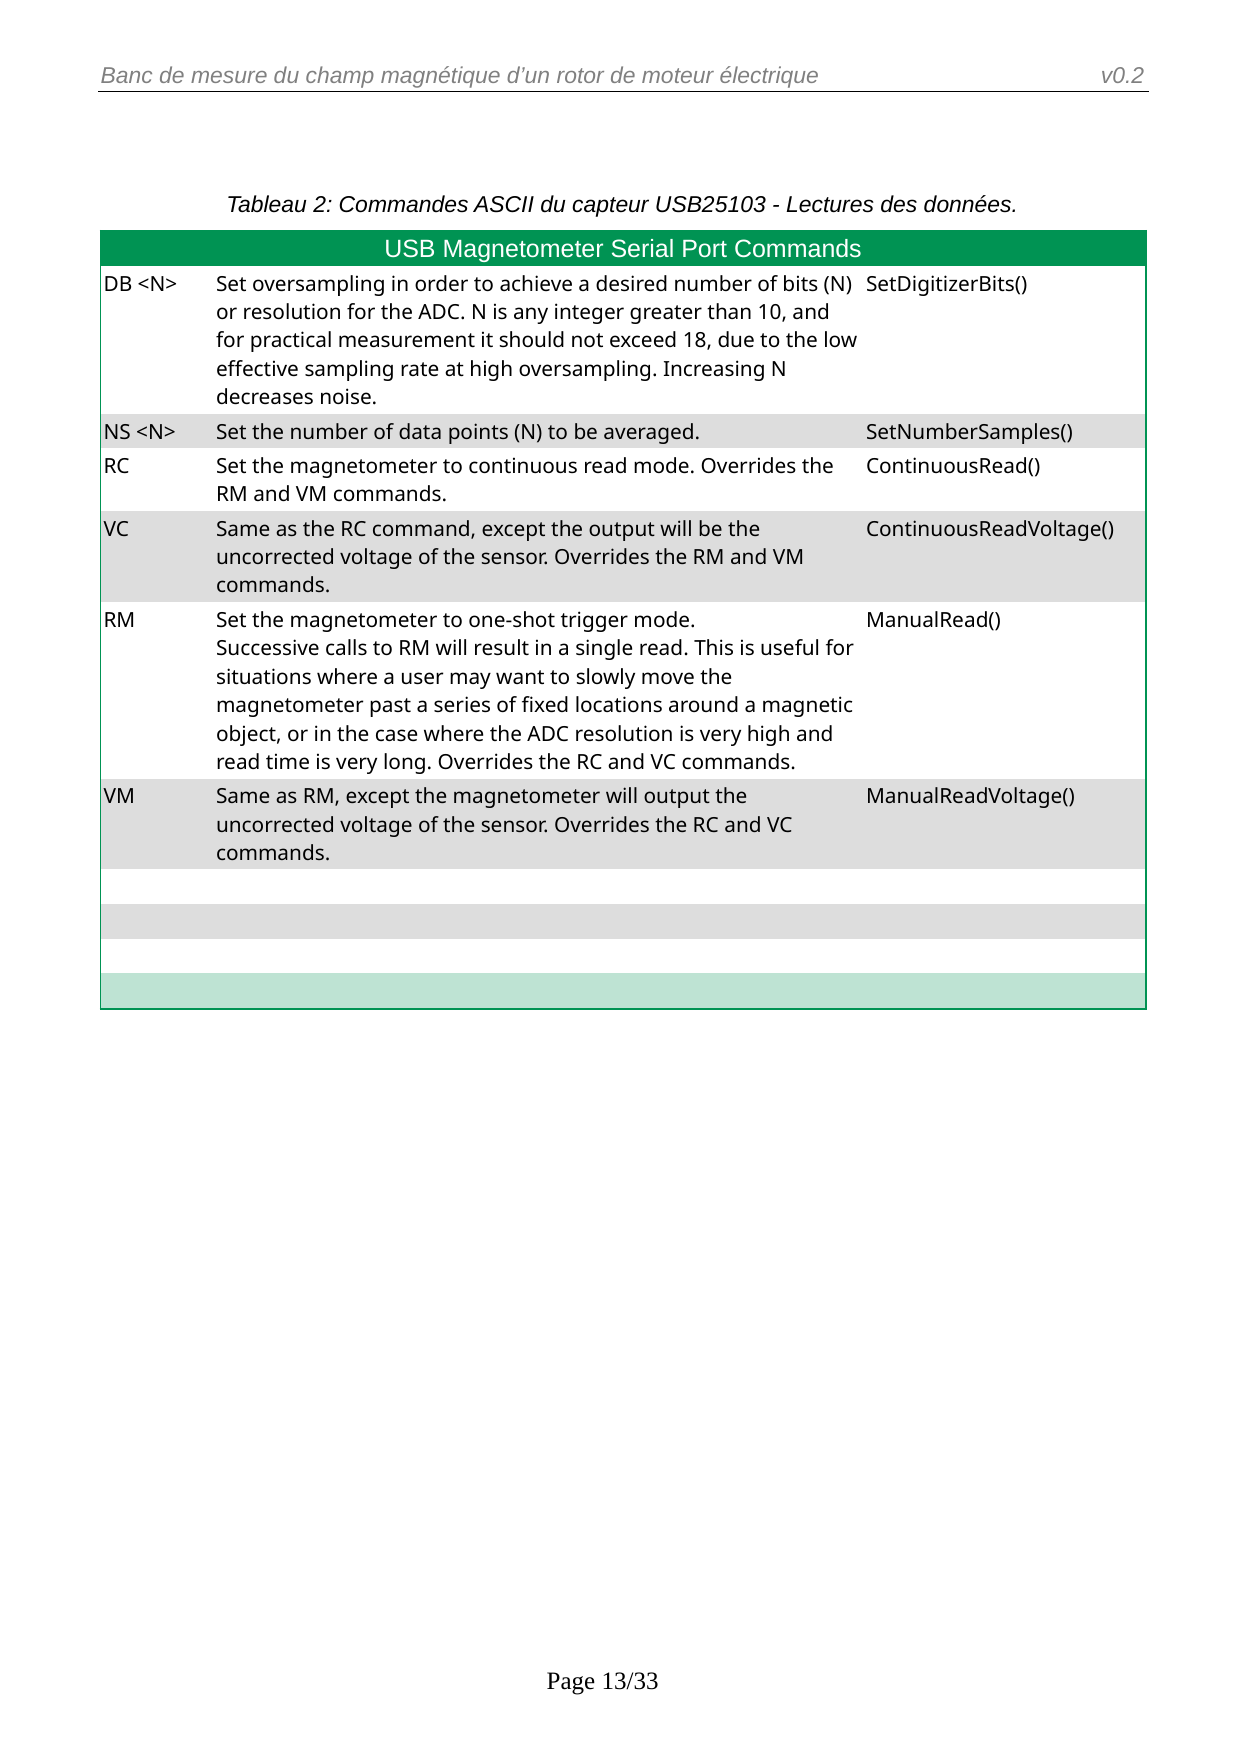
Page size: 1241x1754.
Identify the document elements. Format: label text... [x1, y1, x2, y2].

table_cell [863, 904, 1145, 939]
table_cell ContinuousReadVoltage() [863, 511, 1145, 602]
table_cell [213, 904, 863, 939]
table_cell [101, 973, 213, 1008]
table_cell [213, 973, 863, 1008]
table_cell Set the number of data points (N) to be averaged. [213, 414, 863, 448]
table_cell VM [101, 779, 213, 869]
table_cell [213, 939, 863, 973]
table_cell [213, 870, 863, 904]
table_cell ContinuousRead() [863, 448, 1145, 511]
table_cell SetNumberSamples() [863, 414, 1145, 448]
table_cell [863, 870, 1145, 904]
table_cell SetDigitizerBits() [863, 266, 1145, 414]
table_cell Set the magnetometer to one-shot trigger mode. Successive calls to RM will result in a single read. This is useful for situations where a user may want to slowly move the magnetometer past a series of fixed locations around a magnetic object, or in the case where the ADC resolution is very high and read time is very long. Overrides the RC and VC commands. [213, 602, 863, 778]
table_cell DB <N> [101, 266, 213, 414]
table_cell Set the magnetometer to continuous read mode. Overrides the RM and VM commands. [213, 448, 863, 511]
table_cell Same as RM, except the magnetometer will output the uncorrected voltage of the sensor. Overrides the RC and VC commands. [213, 779, 863, 869]
table_cell [863, 939, 1145, 973]
table_cell Set oversampling in order to achieve a desired number of bits (N) or resolution for the ADC. N is any integer greater than 10, and for practical measurement it should not exceed 18, due to the low effective sampling rate at high oversampling. Increasing N decreases noise. [213, 266, 863, 414]
table_cell Same as the RC command, except the output will be the uncorrected voltage of the sensor. Overrides the RM and VM commands. [213, 511, 863, 602]
table_cell [101, 870, 213, 904]
table_cell ManualRead() [863, 602, 1145, 778]
table_cell [101, 939, 213, 973]
table_cell [863, 973, 1145, 1008]
text Tableau 2: Commandes ASCII du capteur USB25103 - Lectures des données. [100, 191, 1146, 217]
table_cell RM [101, 602, 213, 778]
table_cell NS <N> [101, 414, 213, 448]
table_header USB Magnetometer Serial Port Commands [101, 231, 1145, 266]
table_cell RC [101, 448, 213, 511]
table_cell VC [101, 511, 213, 602]
table_cell [101, 904, 213, 939]
table_cell ManualReadVoltage() [863, 779, 1145, 869]
